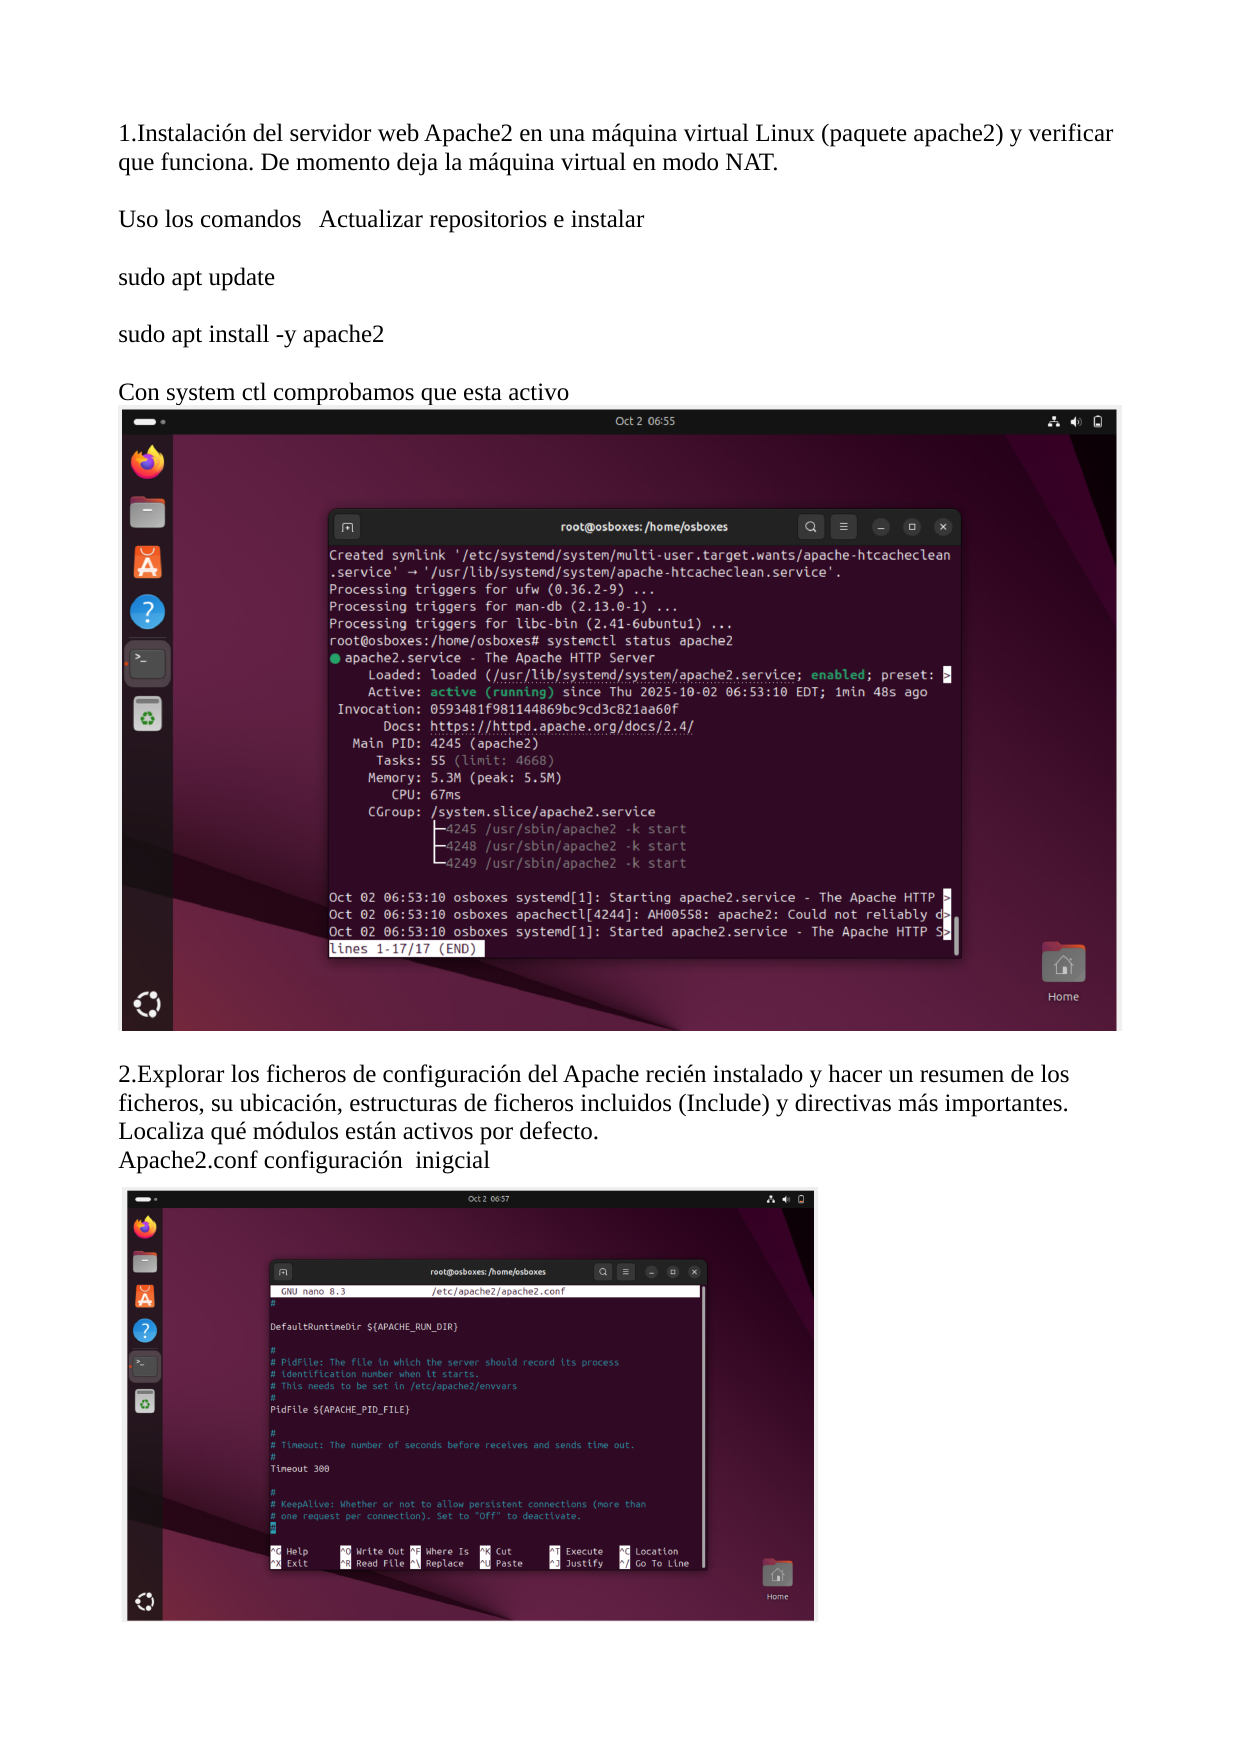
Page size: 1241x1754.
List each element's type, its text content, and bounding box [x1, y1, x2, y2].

text sudo apt install -y apache2 [118, 319, 1122, 348]
text 2.Explorar los ficheros de configuración del Apache recién instalado y hacer un resumen de los ficheros, su ubicación, estructuras de ficheros incluidos (Include) y directivas más importantes. Localiza qué módulos están activos por defecto. [118, 1059, 1122, 1145]
picture [118, 405, 1123, 1031]
text Uso los comandos Actualizar repositorios e instalar [118, 204, 1122, 233]
text sudo apt update [118, 262, 1122, 291]
picture [121, 1187, 819, 1622]
text Apache2.conf configuración inigcial [118, 1145, 1122, 1174]
text Con system ctl comprobamos que esta activo [118, 377, 1122, 405]
text 1.Instalación del servidor web Apache2 en una máquina virtual Linux (paquete apache2) y verificar que funciona. De momento deja la máquina virtual en modo NAT. [118, 118, 1122, 176]
